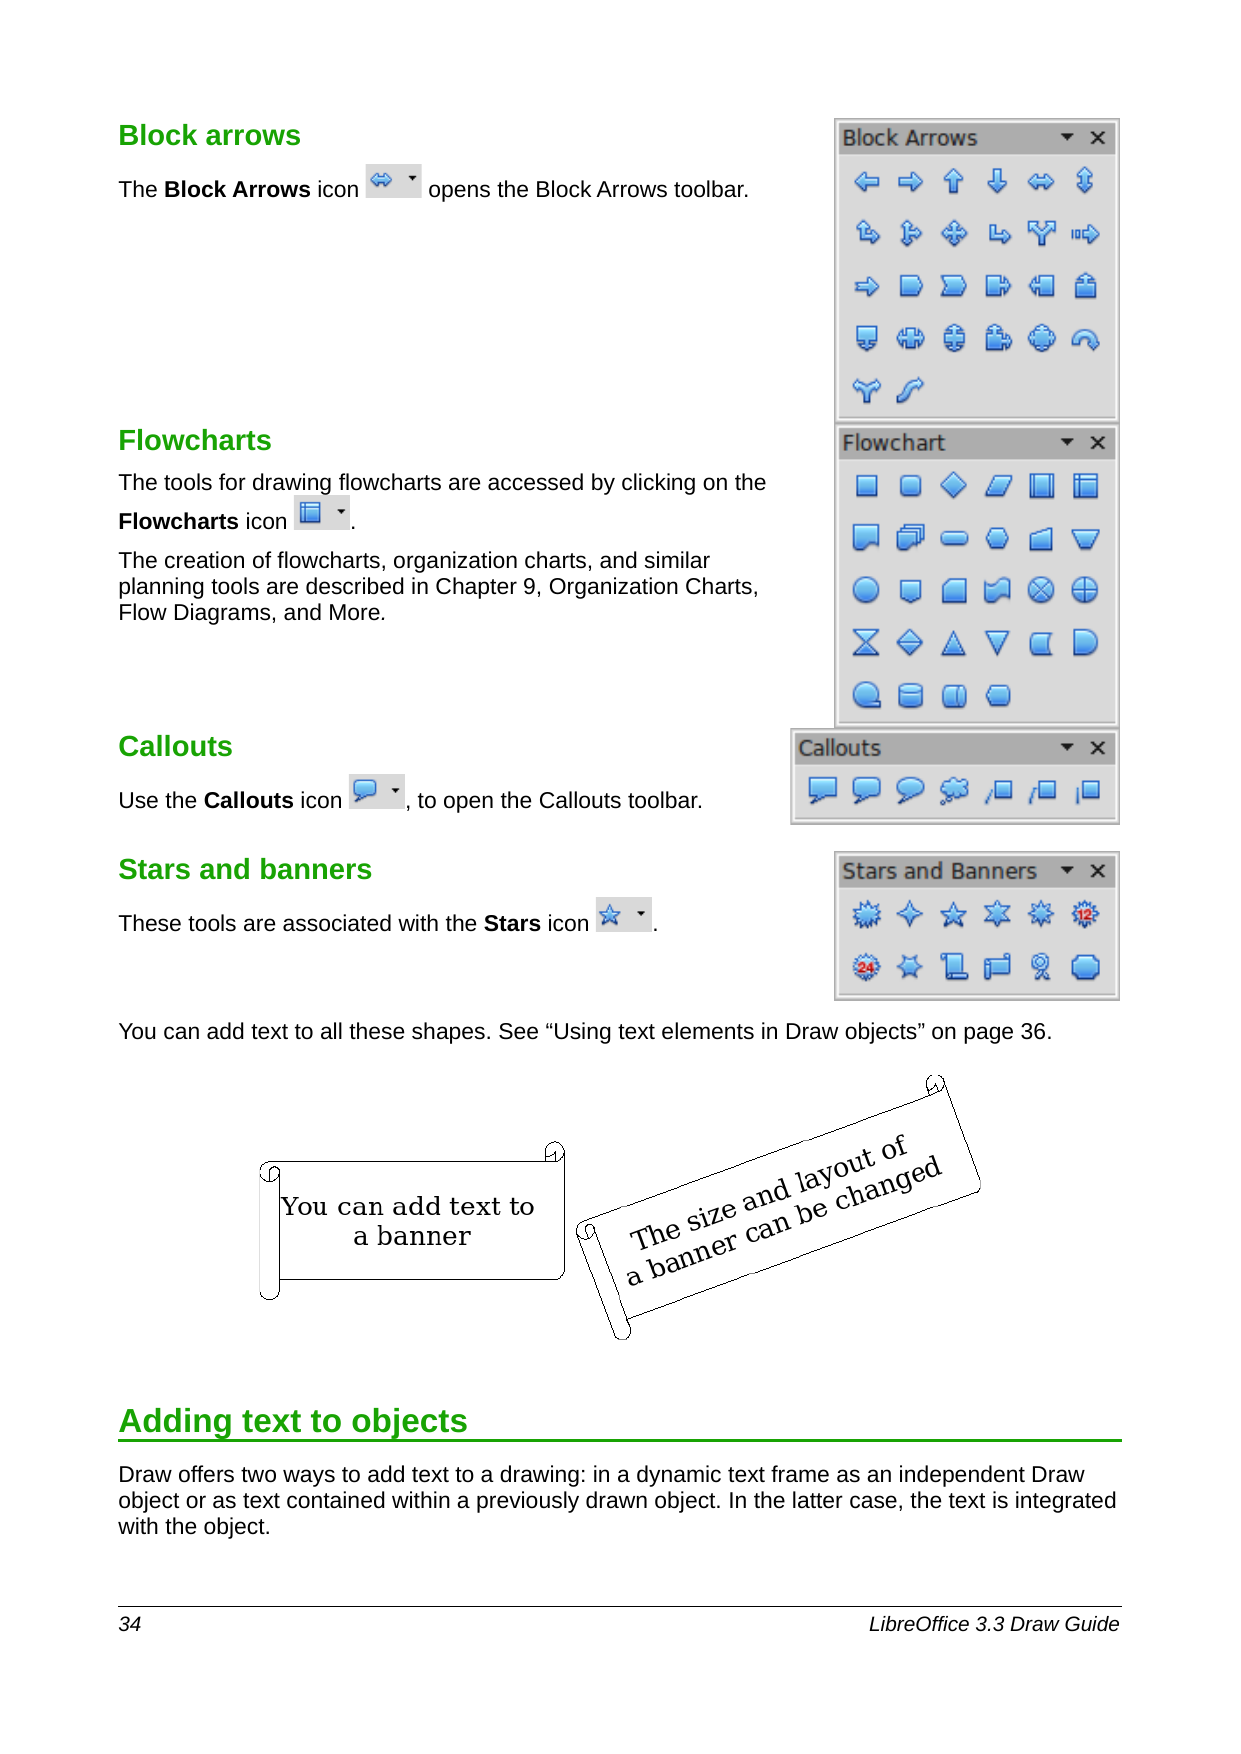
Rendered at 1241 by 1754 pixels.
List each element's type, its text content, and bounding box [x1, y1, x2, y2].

table_cell Block arrows The Block Arrows icon opens the Block Arrows toolbar. [118, 118, 767, 423]
table_cell [767, 729, 1120, 852]
table_cell Callouts Use the Callouts icon , to open the Callouts toolbar. [118, 729, 767, 852]
list Draw offers two ways to add text to a drawing: in a dynamic text frame as an independent Draw object or as text contained within a previously drawn object. In the latter case, the text is integrated with the object. [118, 1461, 1122, 1539]
picture [595, 897, 652, 932]
table_cell Stars and banners These tools are associated with the Stars icon . [118, 852, 767, 1000]
picture [259, 1075, 981, 1340]
picture [834, 851, 1120, 1001]
picture [790, 118, 1120, 825]
table_cell [767, 423, 834, 728]
table_cell Flowcharts The tools for drawing flowcharts are accessed by clicking on the Flowcharts icon . The creation of flowcharts, organization charts, and similar planning tools are described in Chapter 9, Organization Charts, Flow Diagrams, and More. [118, 423, 767, 728]
table_cell [767, 852, 834, 1000]
text You can add text to all these shapes. See “Using text elements in Draw objects” on page 35. [118, 1018, 1122, 1044]
subtitle Adding text to objects [118, 1401, 1122, 1439]
picture [348, 774, 405, 809]
picture [293, 495, 350, 530]
picture [365, 164, 422, 198]
table_cell [767, 118, 834, 423]
